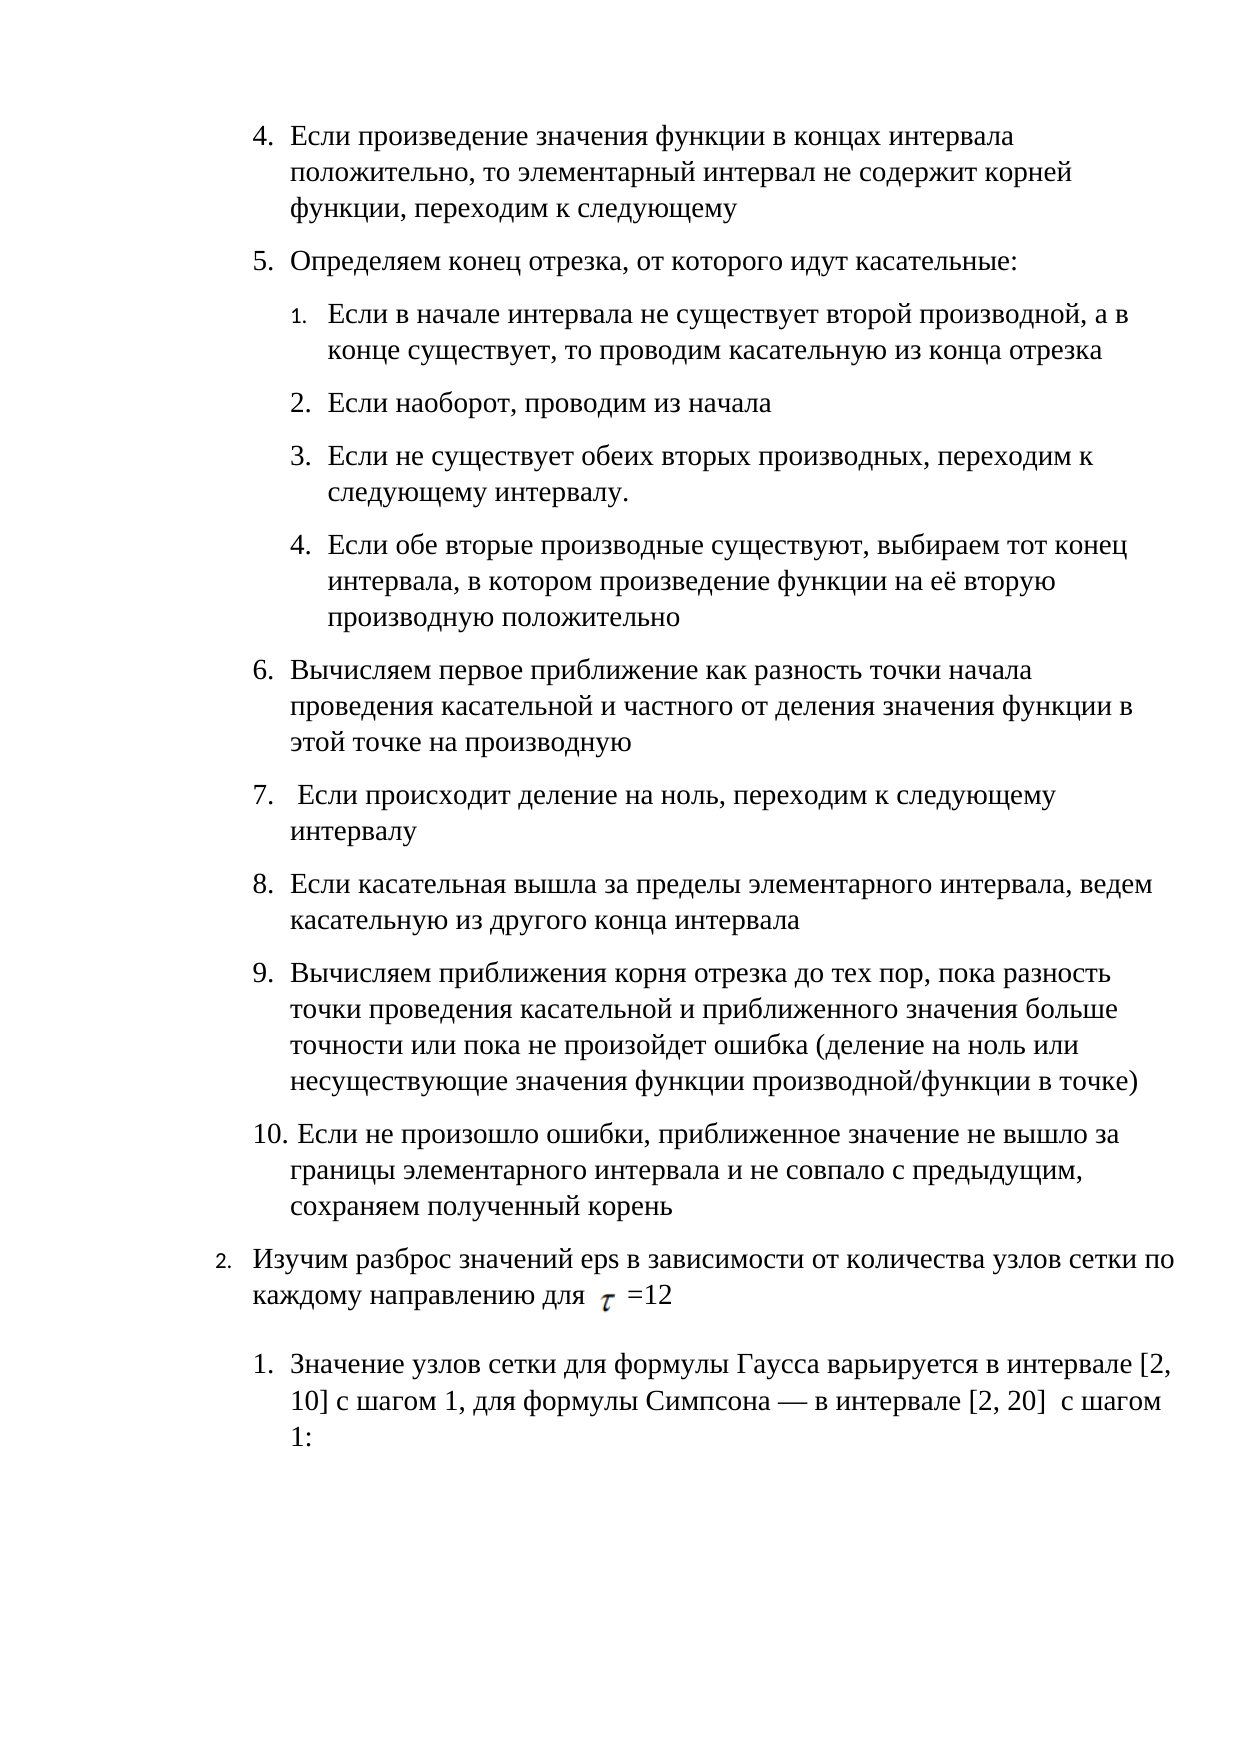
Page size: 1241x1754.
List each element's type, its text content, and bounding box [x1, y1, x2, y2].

list Вычисляем первое приближение как разность точки начала проведения касательной и частного от деления значения функции в этой точке на производную [252, 652, 1181, 758]
list Если обе вторые производные существуют, выбираем тот конец интервала, в котором произведение функции на её вторую производную положительно [290, 527, 1181, 633]
list Если в начале интервала не существует второй производной, а в конце существует, то проводим касательную из конца отрезка [290, 296, 1181, 366]
list Вычисляем приближения корня отрезка до тех пор, пока разность точки проведения касательной и приближенного значения больше точности или пока не произойдет ошибка (деление на ноль или несуществующие значения функции производной/функции в точке) [252, 955, 1181, 1097]
list Определяем конец отрезка, от которого идут касательные: [252, 243, 1181, 277]
list Если не существует обеих вторых производных, переходим к следующему интервалу. [290, 438, 1181, 507]
list Если касательная вышла за пределы элементарного интервала, ведем касательную из другого конца интервала [252, 866, 1181, 936]
list Изучим разброс значений eps в зависимости от количества узлов сетки по каждому направлению для =12 [215, 1241, 1181, 1327]
picture [597, 1287, 618, 1317]
list Если наоборот, проводим из начала [290, 385, 1181, 418]
list Значение узлов сетки для формулы Гаусса варьируется в интервале [2, 10] с шагом 1, для формулы Симпсона — в интервале [2, 20] с шагом 1: [252, 1346, 1181, 1452]
list Если происходит деление на ноль, переходим к следующему интервалу [252, 777, 1181, 847]
list Если не произошло ошибки, приближенное значение не вышло за границы элементарного интервала и не совпало с предыдущим, сохраняем полученный корень [252, 1116, 1181, 1222]
list Если произведение значения функции в концах интервала положительно, то элементарный интервал не содержит корней функции, переходим к следующему [252, 118, 1181, 224]
